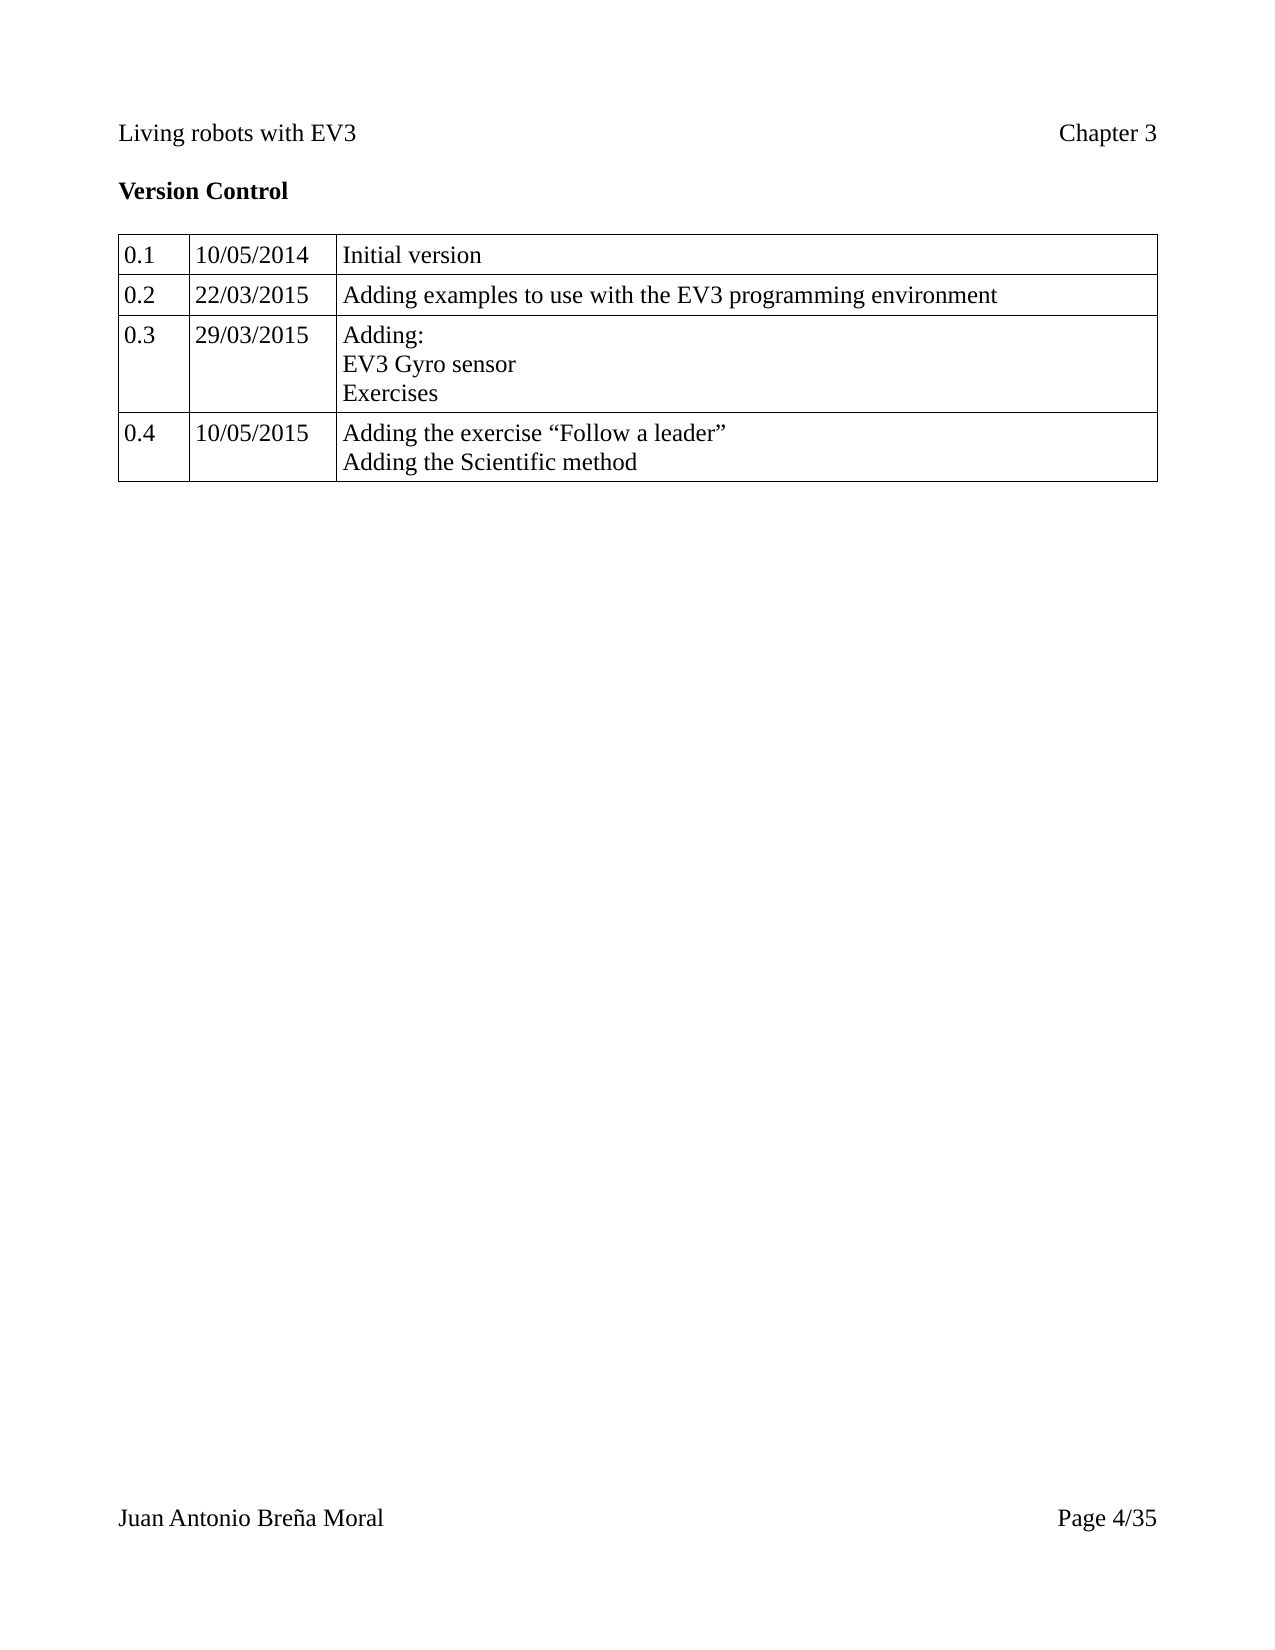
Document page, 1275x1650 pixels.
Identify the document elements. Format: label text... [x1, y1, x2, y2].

table_cell 29/03/2015 [190, 316, 336, 412]
table_cell 0.2 [119, 275, 189, 314]
table_cell 10/05/2015 [190, 413, 336, 481]
table_cell 0.3 [119, 316, 189, 412]
table_cell 0.4 [119, 413, 189, 481]
table_cell Adding the exercise “Follow a leader” Adding the Scientific method [337, 413, 1157, 481]
table_cell Adding: EV3 Gyro sensor Exercises [337, 316, 1157, 412]
table_header Initial version [337, 235, 1157, 274]
table_header 10/05/2014 [190, 235, 336, 274]
table_cell 22/03/2015 [190, 275, 336, 314]
table_cell Adding examples to use with the EV3 programming environment [337, 275, 1157, 314]
text Version Control [118, 176, 1157, 205]
table_header 0.1 [119, 235, 189, 274]
